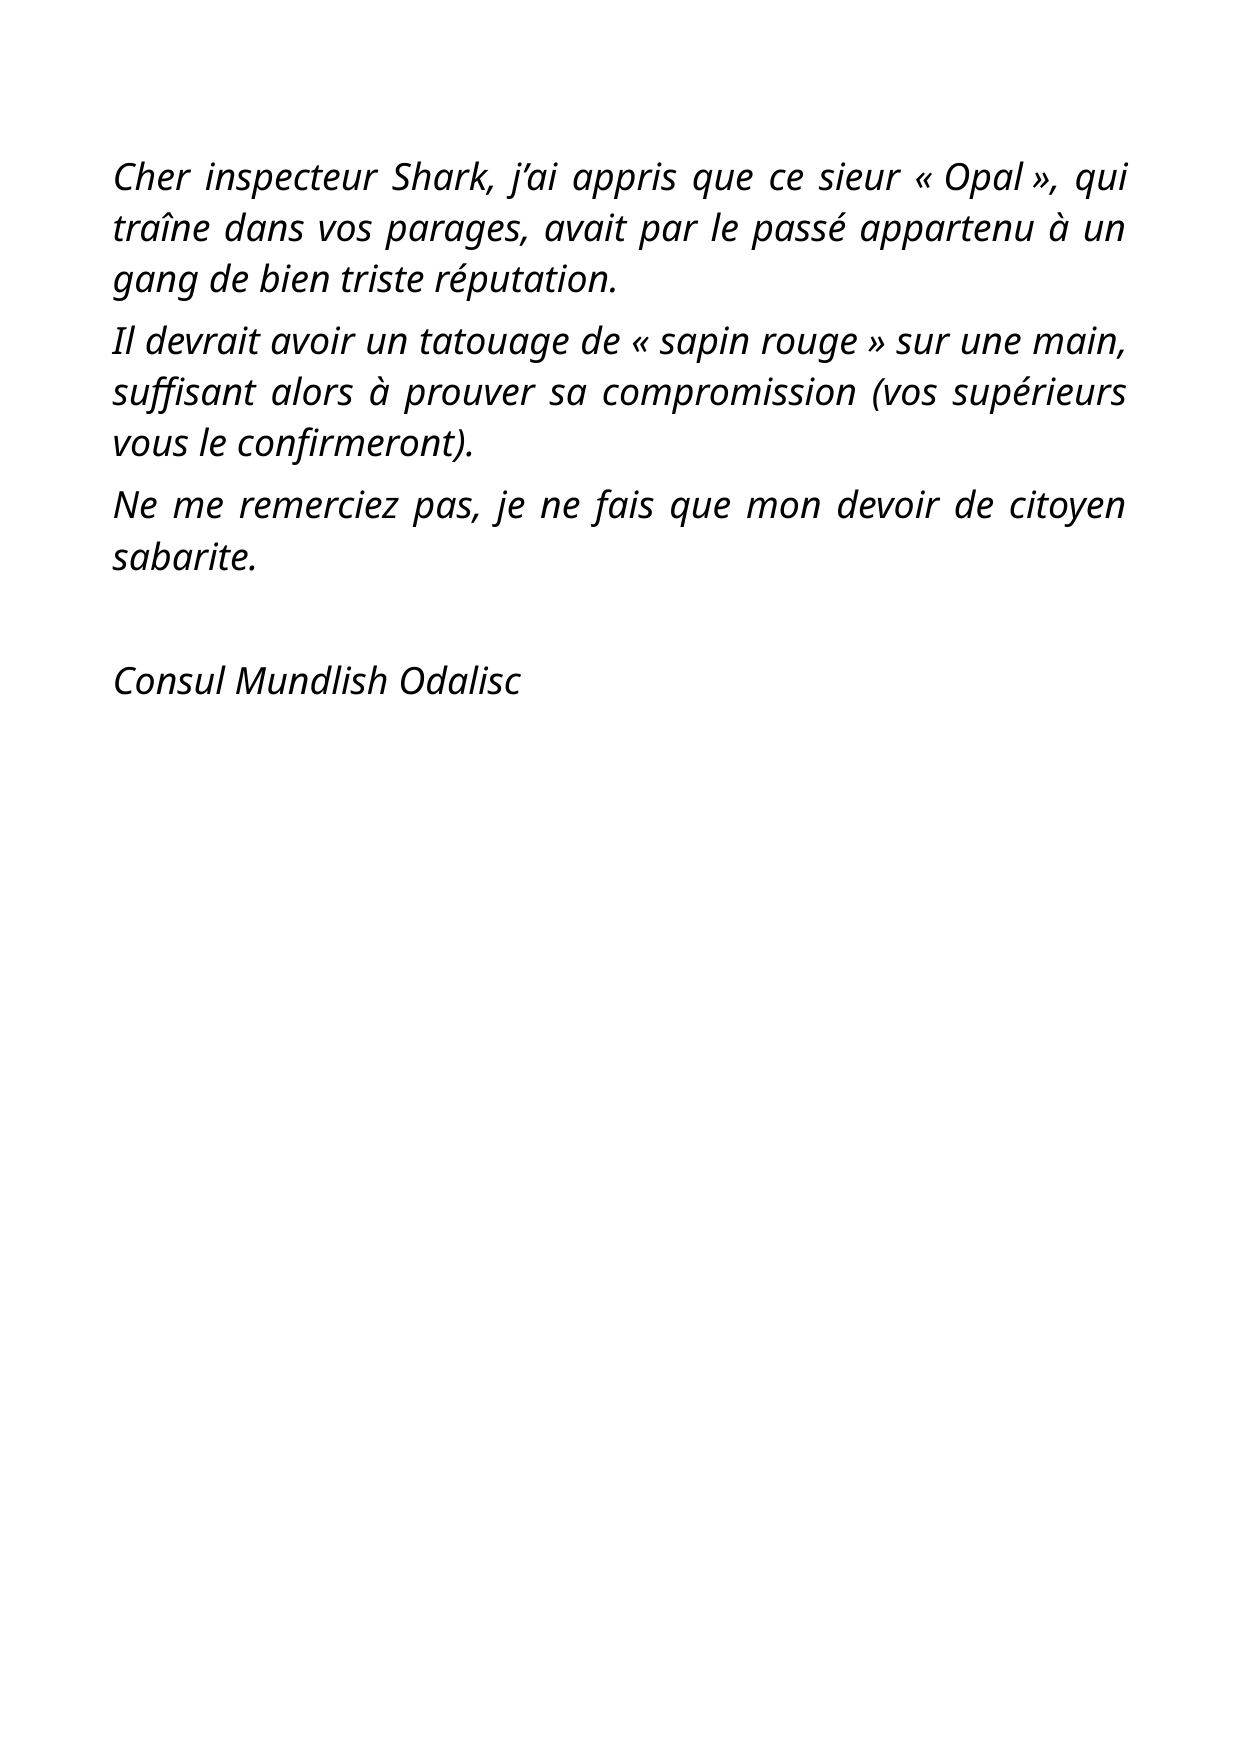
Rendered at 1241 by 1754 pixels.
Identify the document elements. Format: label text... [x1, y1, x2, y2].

text Cher inspecteur Shark, j’ai appris que ce sieur « Opal », qui traîne dans vos parages, avait par le passé appartenu à un gang de bien triste réputation. [112, 150, 1128, 303]
text Ne me remerciez pas, je ne fais que mon devoir de citoyen sabarite. [112, 479, 1128, 581]
text Consul Mundlish Odalisc [112, 654, 1128, 705]
text Il devrait avoir un tatouage de « sapin rouge » sur une main, suffisant alors à prouver sa compromission (vos supérieurs vous le confirmeront). [112, 314, 1128, 467]
